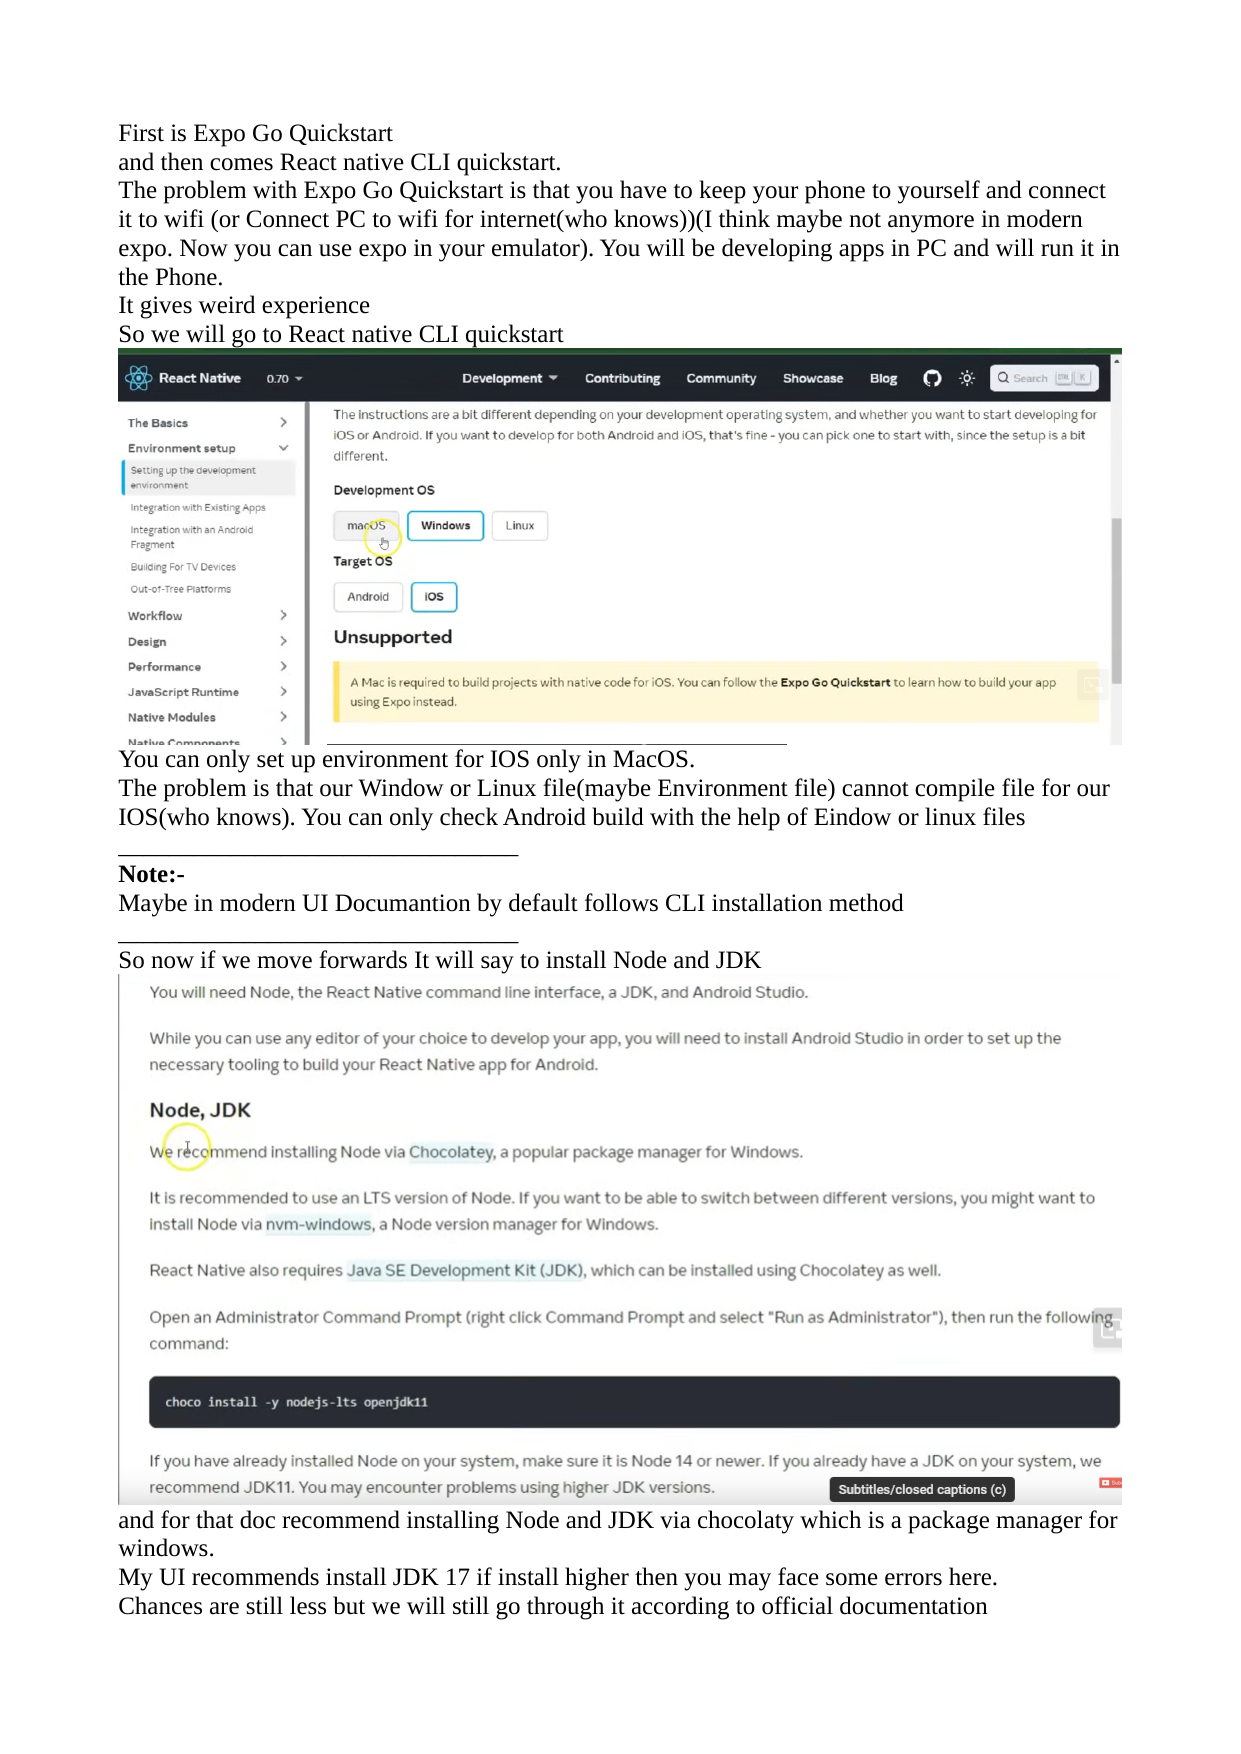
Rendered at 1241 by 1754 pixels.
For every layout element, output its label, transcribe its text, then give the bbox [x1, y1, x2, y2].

text IOS(who knows). You can only check Android build with the help of Eindow or linux files [118, 802, 1122, 831]
text You can only set up environment for IOS only in MacOS. [118, 745, 1122, 773]
text and for that doc recommend installing Node and JDK via chocolaty which is a package manager for windows. [118, 1505, 1122, 1562]
text Note:- [118, 859, 1122, 888]
text So now if we move forwards It will say to install Node and JDK [118, 946, 1122, 974]
picture [118, 348, 1122, 745]
text Maybe in modern UI Documantion by default follows CLI installation method [118, 888, 1122, 917]
text So we will go to React native CLI quickstart [118, 319, 1122, 348]
text and then comes React native CLI quickstart. [118, 147, 1122, 176]
picture [118, 974, 1122, 1505]
text ________________________________ [118, 831, 1122, 859]
text The problem is that our Window or Linux file(maybe Environment file) cannot compile file for our [118, 773, 1122, 802]
text My UI recommends install JDK 17 if install higher then you may face some errors here. [118, 1562, 1122, 1591]
text ________________________________ [118, 917, 1122, 946]
text It gives weird experience [118, 291, 1122, 319]
text The problem with Expo Go Quickstart is that you have to keep your phone to yourself and connect it to wifi (or Connect PC to wifi for internet(who knows))(I think maybe not anymore in modern expo. Now you can use expo in your emulator). You will be developing apps in PC and will run it in the Phone. [118, 176, 1122, 291]
text Chances are still less but we will still go through it according to official documentation [118, 1591, 1122, 1620]
text First is Expo Go Quickstart [118, 118, 1122, 147]
